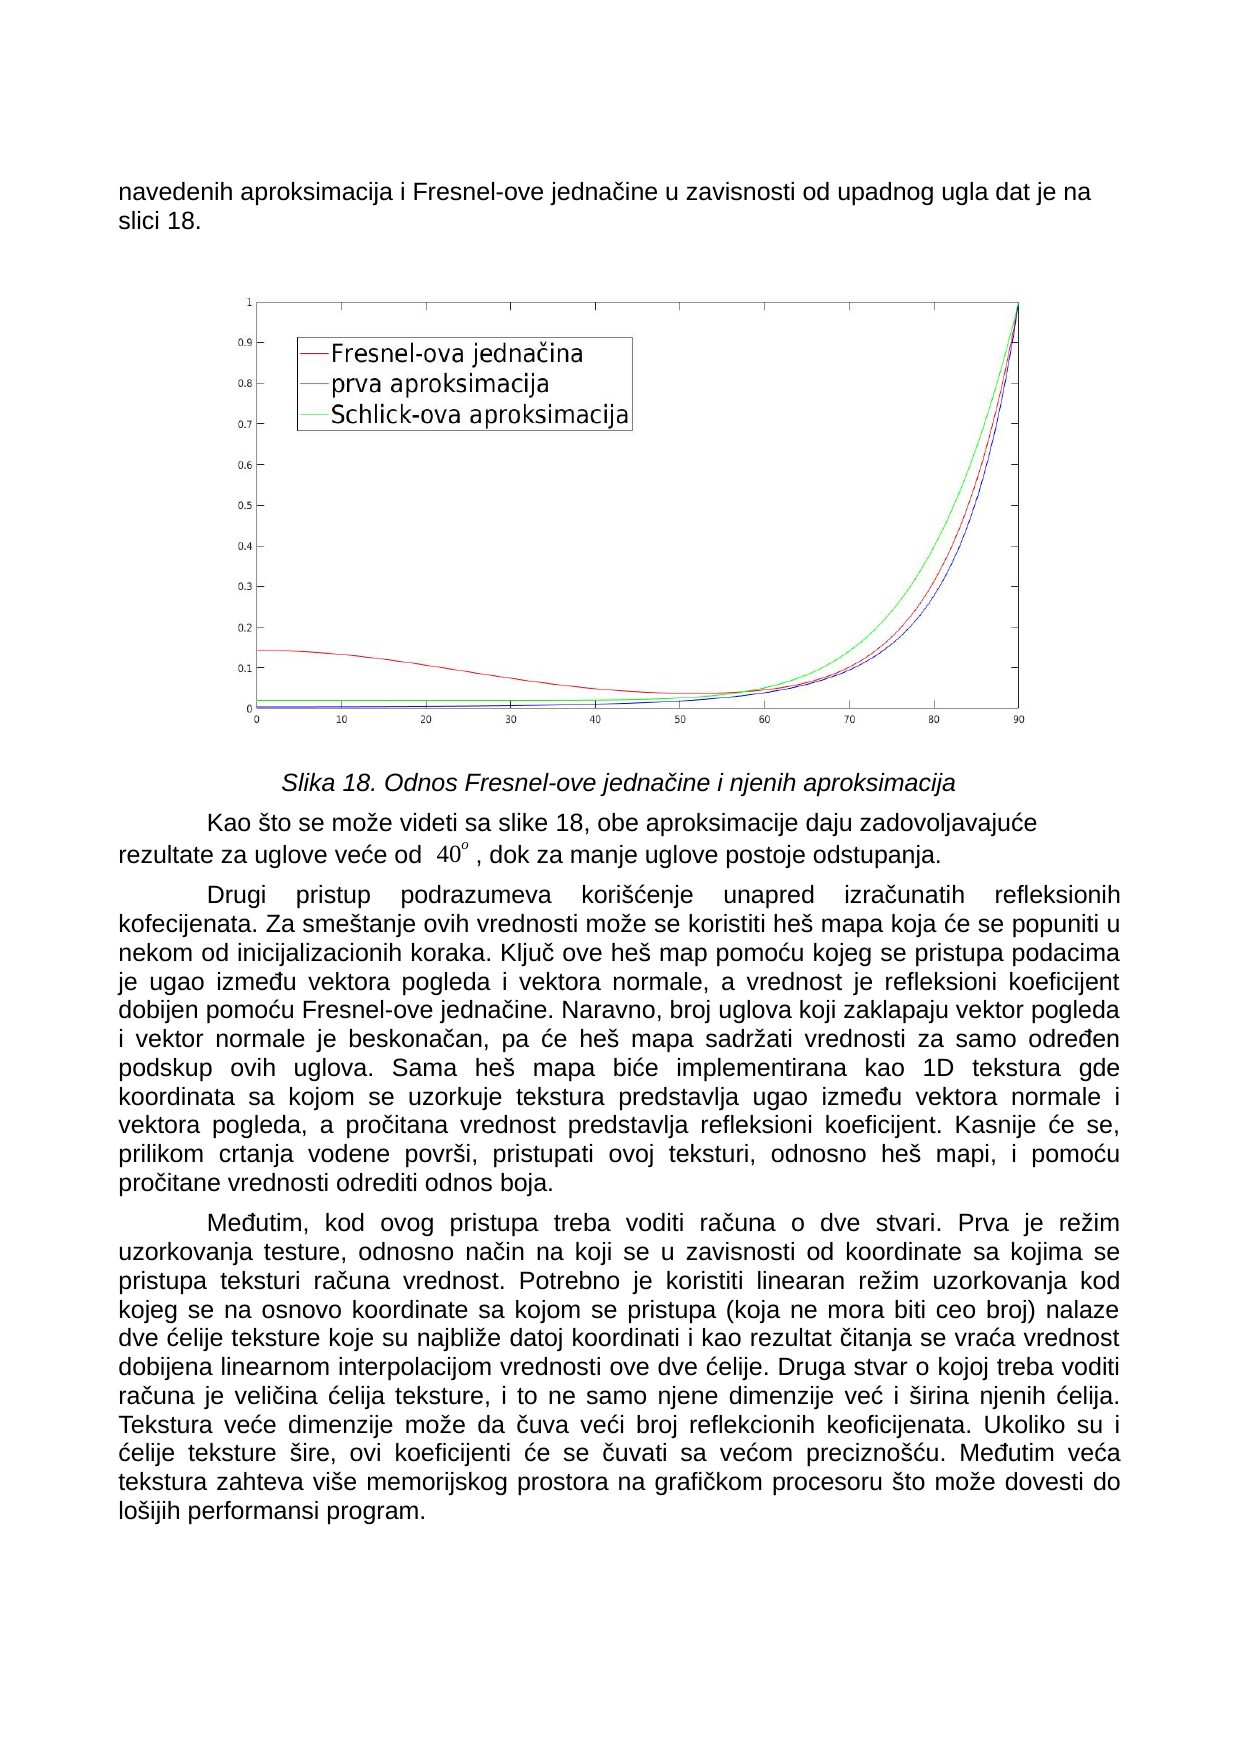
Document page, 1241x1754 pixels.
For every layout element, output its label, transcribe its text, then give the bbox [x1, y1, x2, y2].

picture [128, 265, 1112, 763]
text navedenih aproksimacija i Fresnel-ove jednačine u zavisnosti od upadnog ugla dat je na slici 18. [118, 177, 1122, 235]
text Drugi pristup podrazumeva korišćenje unapred izračunatih refleksionih kofecijenata. Za smeštanje ovih vrednosti može se koristiti heš mapa koja će se popuniti u nekom od inicijalizacionih koraka. Ključ ove heš map pomoću kojeg se pristupa podacima je ugao između vektora pogleda i vektora normale, a vrednost je refleksioni koeficijent dobijen pomoću Fresnel-ove jednačine. Naravno, broj uglova koji zaklapaju vektor pogleda i vektor normale je beskonačan, pa će heš mapa sadržati vrednosti za samo određen podskup ovih uglova. Sama heš mapa biće implementirana kao 1D tekstura gde koordinata sa kojom se uzorkuje tekstura predstavlja ugao između vektora normale i vektora pogleda, a pročitana vrednost predstavlja refleksioni koeficijent. Kasnije će se, prilikom crtanja vodene površi, pristupati ovoj teksturi, odnosno heš mapi, i pomoću pročitane vrednosti odrediti odnos boja. [118, 880, 1122, 1196]
text Kao što se može videti sa slike 18, obe aproksimacije daju zadovoljavajuće rezultate za uglove veće od , dok za manje uglove postoje odstupanja. [118, 247, 1122, 868]
text Slika 18. Odnos Fresnel-ove jednačine i njenih aproksimacija [129, 763, 1111, 797]
text Međutim, kod ovog pristupa treba voditi računa o dve stvari. Prva je režim uzorkovanja testure, odnosno način na koji se u zavisnosti od koordinate sa kojima se pristupa teksturi računa vrednost. Potrebno je koristiti linearan režim uzorkovanja kod kojeg se na osnovo koordinate sa kojom se pristupa (koja ne mora biti ceo broj) nalaze dve ćelije teksture koje su najbliže datoj koordinati i kao rezultat čitanja se vraća vrednost dobijena linearnom interpolacijom vrednosti ove dve ćelije. Druga stvar o kojoj treba voditi računa je veličina ćelija teksture, i to ne samo njene dimenzije već i širina njenih ćelija. Tekstura veće dimenzije može da čuva veći broj reflekcionih keoficijenata. Ukoliko su i ćelije teksture šire, ovi koeficijenti će se čuvati sa većom preciznošću. Međutim veća tekstura zahteva više memorijskog prostora na grafičkom procesoru što može dovesti do lošijih performansi program. [118, 1208, 1122, 1524]
